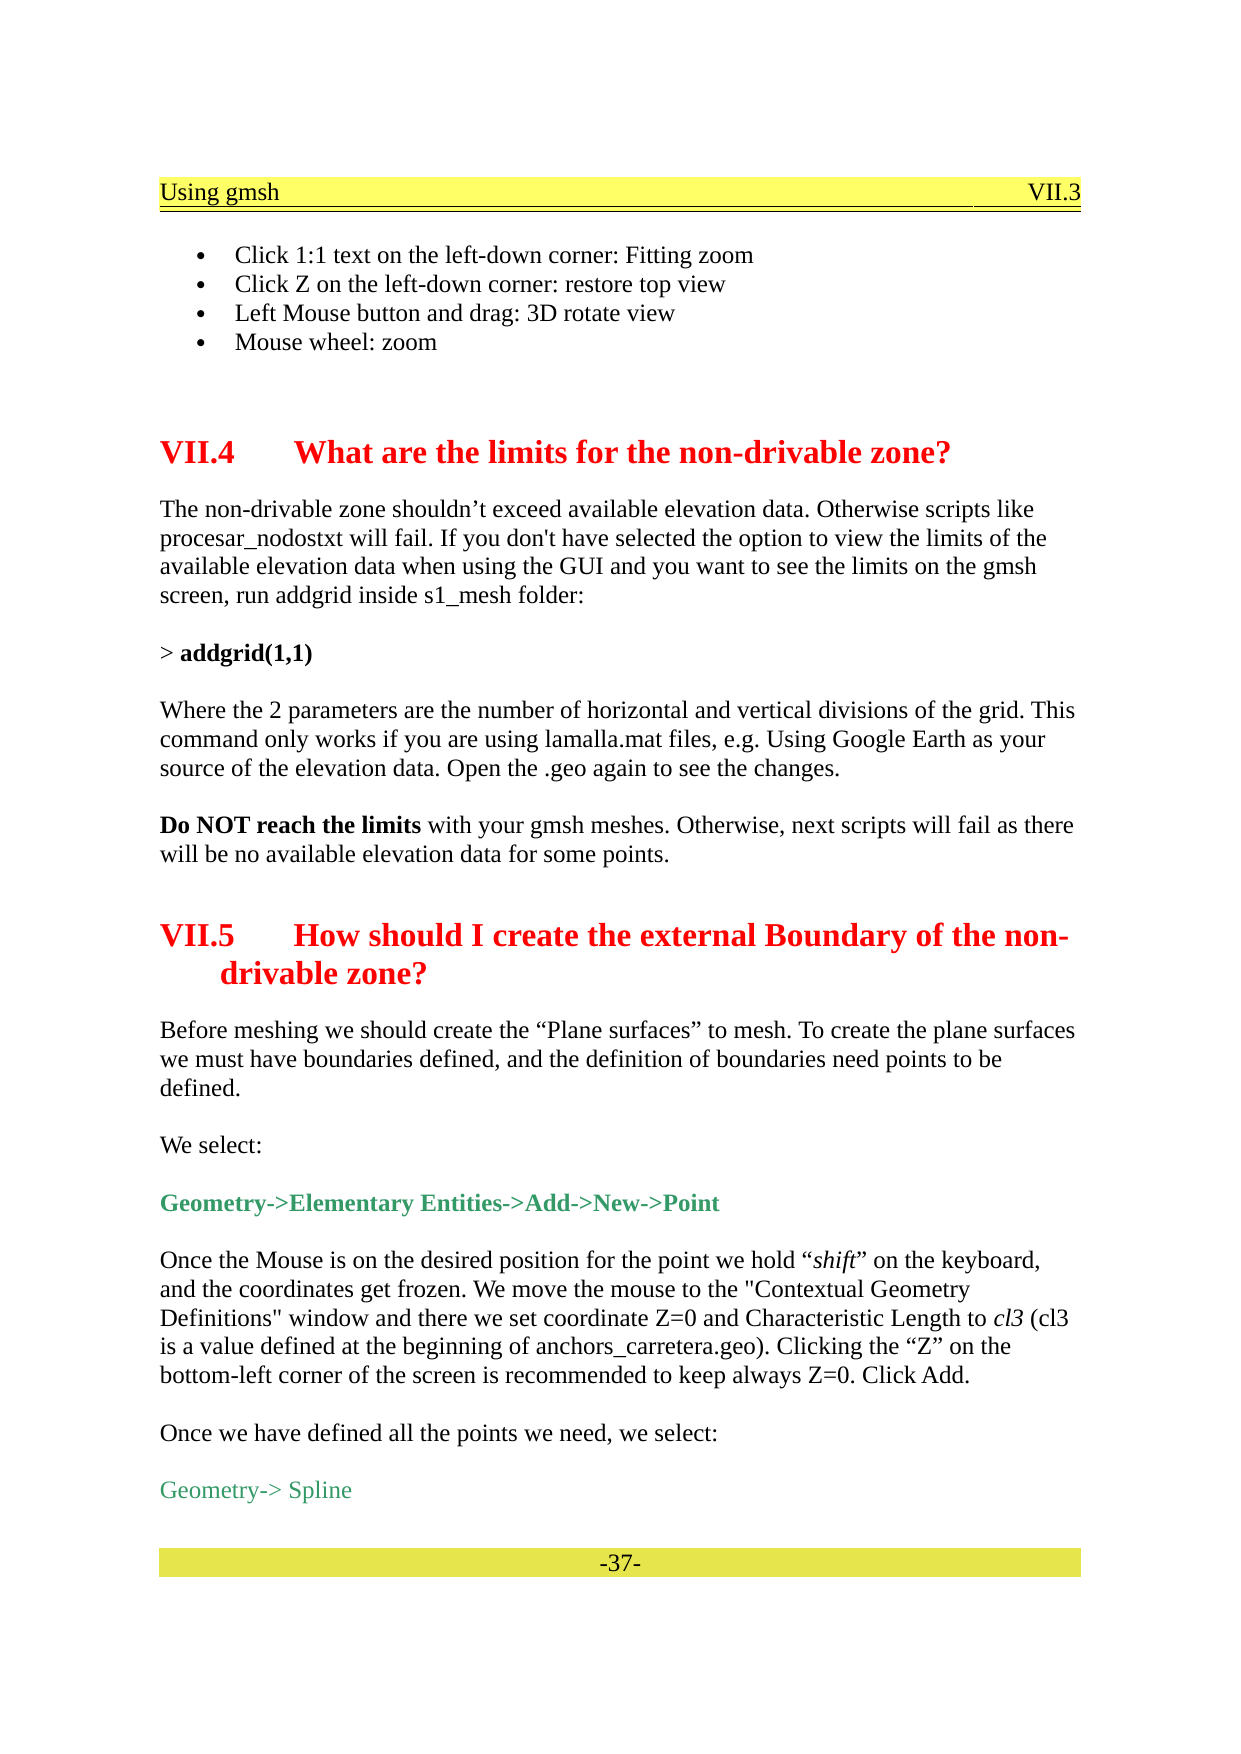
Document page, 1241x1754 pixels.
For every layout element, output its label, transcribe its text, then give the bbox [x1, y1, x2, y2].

list Click Z on the left-down corner: restore top view [197, 269, 1081, 298]
list Mouse wheel: zoom [197, 327, 1081, 355]
text Where the 2 parameters are the number of horizontal and vertical divisions of the grid. This command only works if you are using lamalla.mat files, e.g. Using Google Earth as your source of the elevation data. Open the .geo again to see the changes. [159, 695, 1081, 781]
list Left Mouse button and drag: 3D rotate view [197, 298, 1081, 327]
text Do NOT reach the limits with your gmsh meshes. Otherwise, next scripts will fail as there will be no available elevation data for some points. [159, 810, 1081, 868]
text Before meshing we should create the “Plane surfaces” to mesh. To create the plane surfaces we must have boundaries defined, and the definition of boundaries need points to be defined. We select: Geometry->Elementary Entities->Add->New->Point Once the Mouse is on the desired position for the point we hold “shift” on the keyboard, and the coordinates get frozen. We move the mouse to the "Contextual Geometry Definitions" window and there we set coordinate Z=0 and Characteristic Length to cl3 (cl3 is a value defined at the beginning of anchors_carretera.geo). Clicking the “Z” on the bottom-left corner of the screen is recommended to keep always Z=0. Click Add. Once we have defined all the points we need, we select: Geometry-> Spline [159, 1015, 1081, 1504]
subtitle What are the limits for the non-drivable zone? [159, 432, 1081, 470]
list Click 1:1 text on the left-down corner: Fitting zoom [197, 240, 1081, 269]
subtitle How should I create the external Boundary of the non-drivable zone? [159, 915, 1081, 992]
text The non-drivable zone shouldn’t exceed available elevation data. Otherwise scripts like procesar_nodostxt will fail. If you don't have selected the option to view the limits of the available elevation data when using the GUI and you want to see the limits on the gmsh screen, run addgrid inside s1_mesh folder: [159, 494, 1081, 609]
text > addgrid(1,1) [159, 638, 1081, 695]
